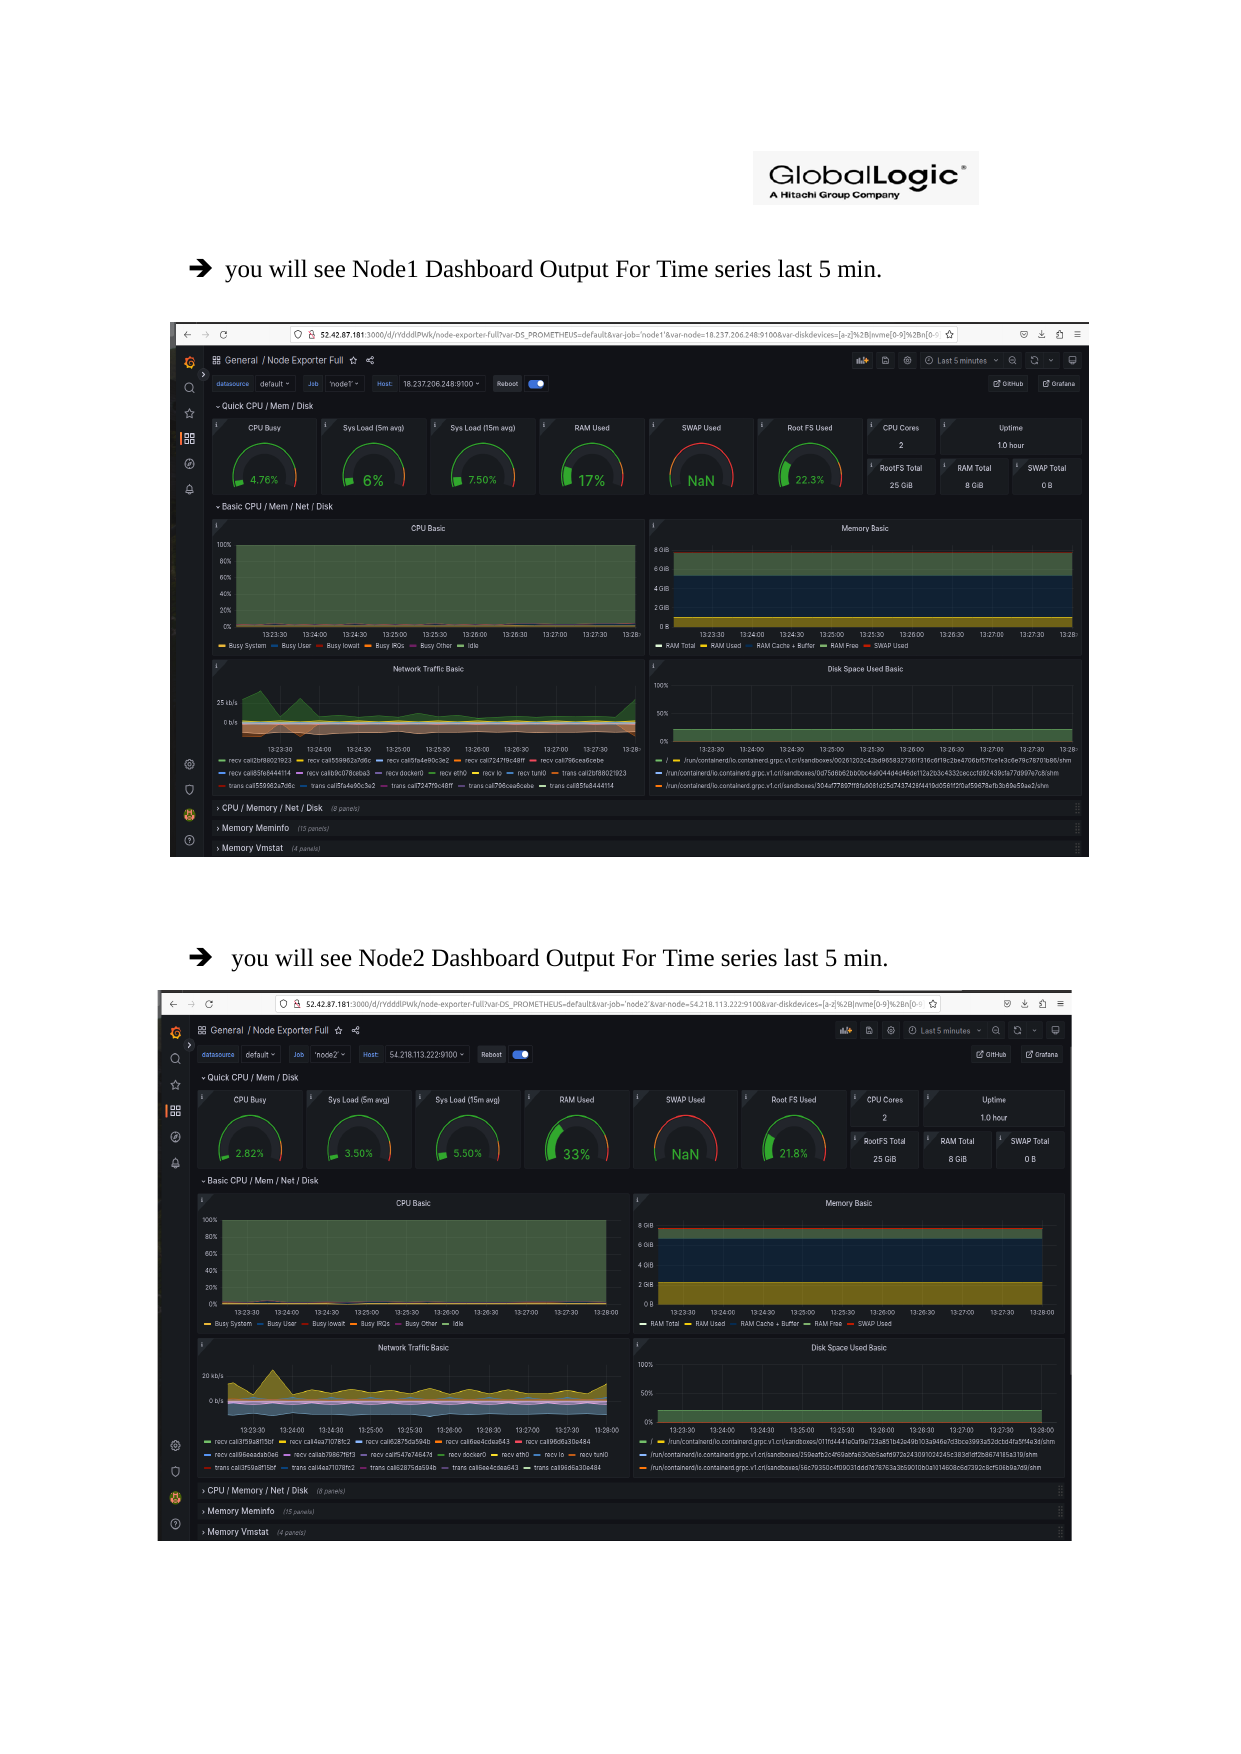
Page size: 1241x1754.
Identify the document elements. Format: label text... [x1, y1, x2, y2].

list you will see Node1 Dashboard Output For Time series last 5 min. [187, 254, 1090, 283]
picture [751, 150, 980, 206]
list you will see Node2 Dashboard Output For Time series last 5 min. [187, 943, 1090, 972]
picture [157, 990, 1072, 1541]
picture [170, 322, 1089, 857]
